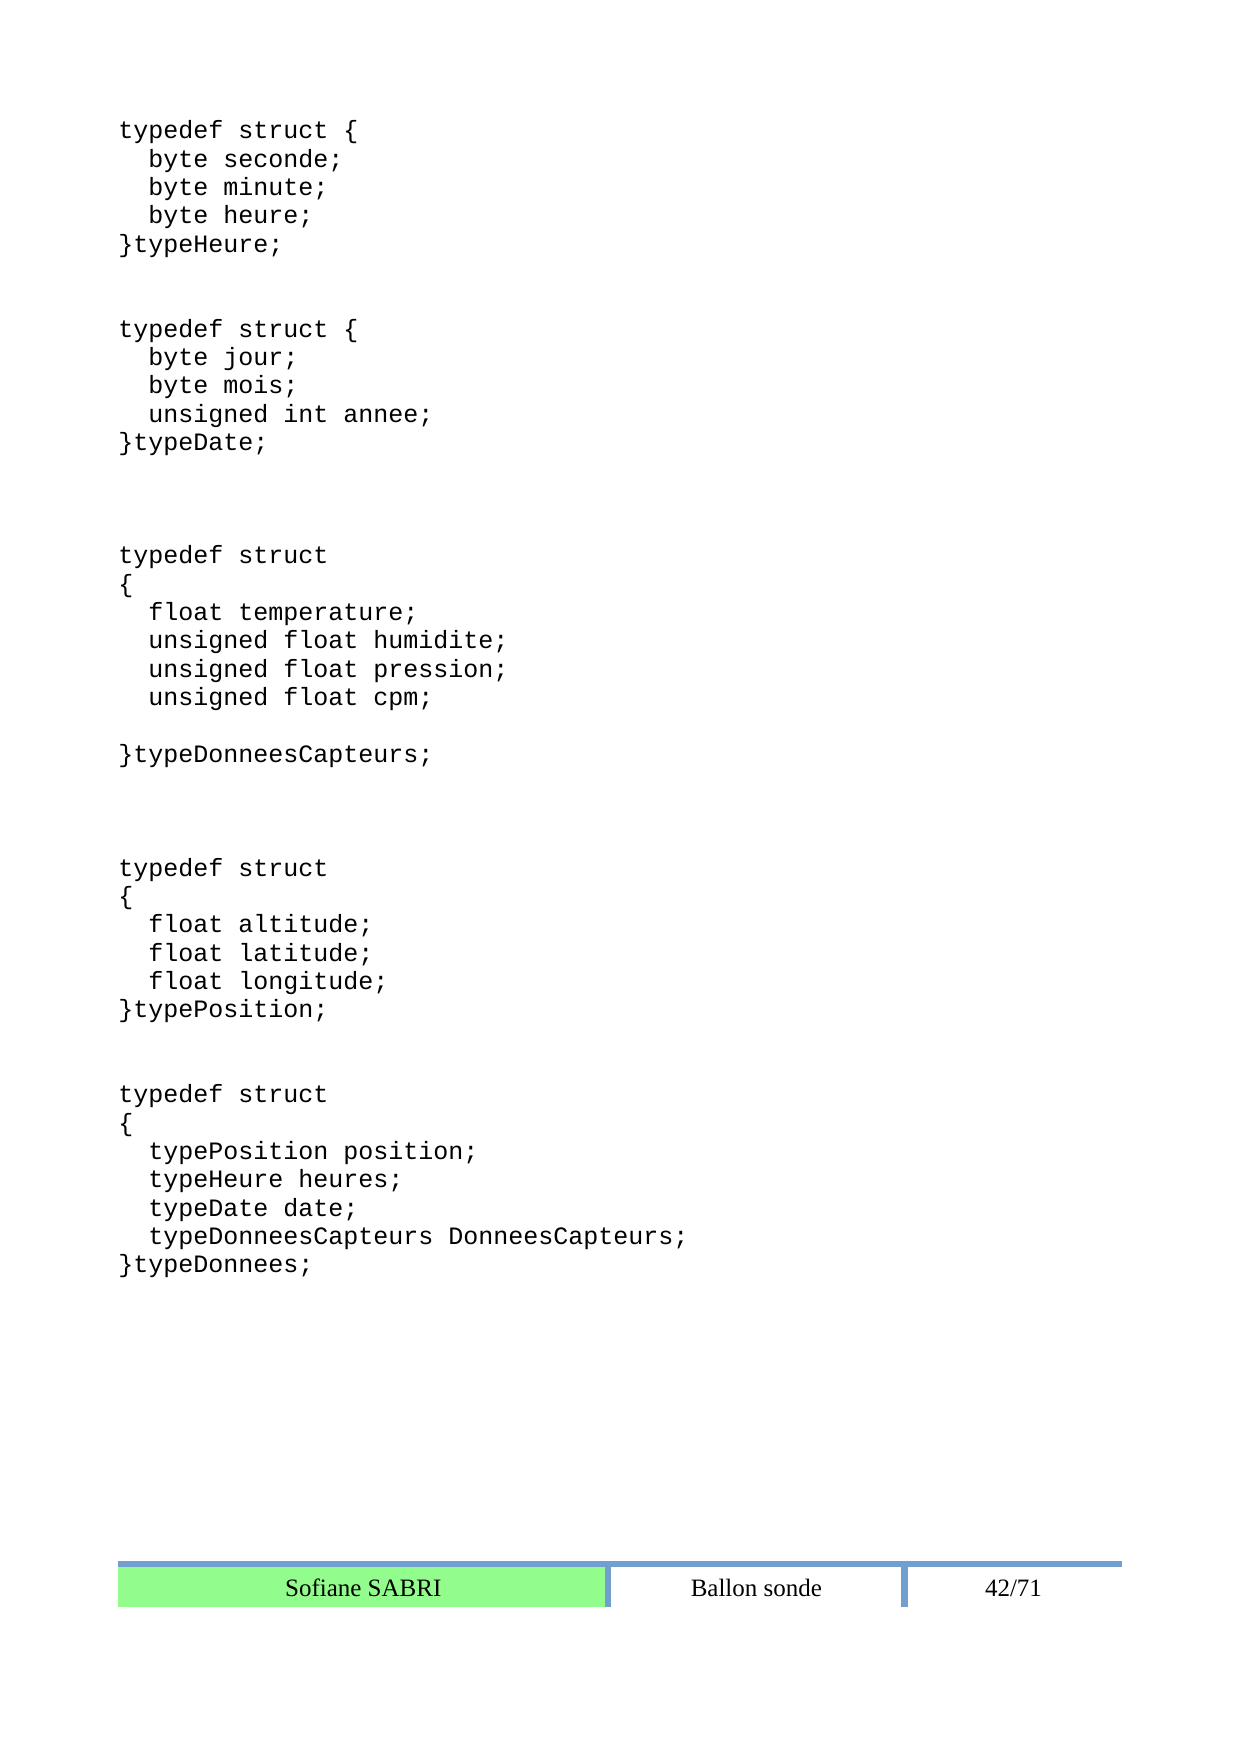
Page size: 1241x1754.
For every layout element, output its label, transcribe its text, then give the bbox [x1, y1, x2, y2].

text }typeDate; [118, 430, 1122, 458]
text typedef struct [118, 855, 1122, 883]
text { [118, 1110, 1122, 1138]
text unsigned int annee; [118, 401, 1122, 430]
text }typeDonnees; [118, 1252, 1122, 1280]
text { [118, 571, 1122, 600]
text float temperature; [118, 600, 1122, 628]
text typedef struct { [118, 118, 1122, 146]
text typedef struct [118, 1082, 1122, 1110]
text }typeDonneesCapteurs; [118, 741, 1122, 770]
text unsigned float cpm; [118, 685, 1122, 713]
text float latitude; [118, 940, 1122, 968]
text typeHeure heures; [118, 1167, 1122, 1195]
text byte seconde; [118, 146, 1122, 175]
text byte jour; [118, 345, 1122, 373]
text unsigned float pression; [118, 656, 1122, 685]
text typedef struct [118, 543, 1122, 571]
text byte heure; [118, 203, 1122, 231]
text typeDate date; [118, 1195, 1122, 1223]
text float longitude; [118, 968, 1122, 997]
text }typePosition; [118, 997, 1122, 1025]
text { [118, 883, 1122, 912]
text typeDonneesCapteurs DonneesCapteurs; [118, 1223, 1122, 1252]
text byte mois; [118, 373, 1122, 401]
text }typeHeure; [118, 231, 1122, 260]
text typedef struct { [118, 316, 1122, 345]
text byte minute; [118, 175, 1122, 203]
text typePosition position; [118, 1138, 1122, 1167]
text float altitude; [118, 912, 1122, 940]
text unsigned float humidite; [118, 628, 1122, 656]
